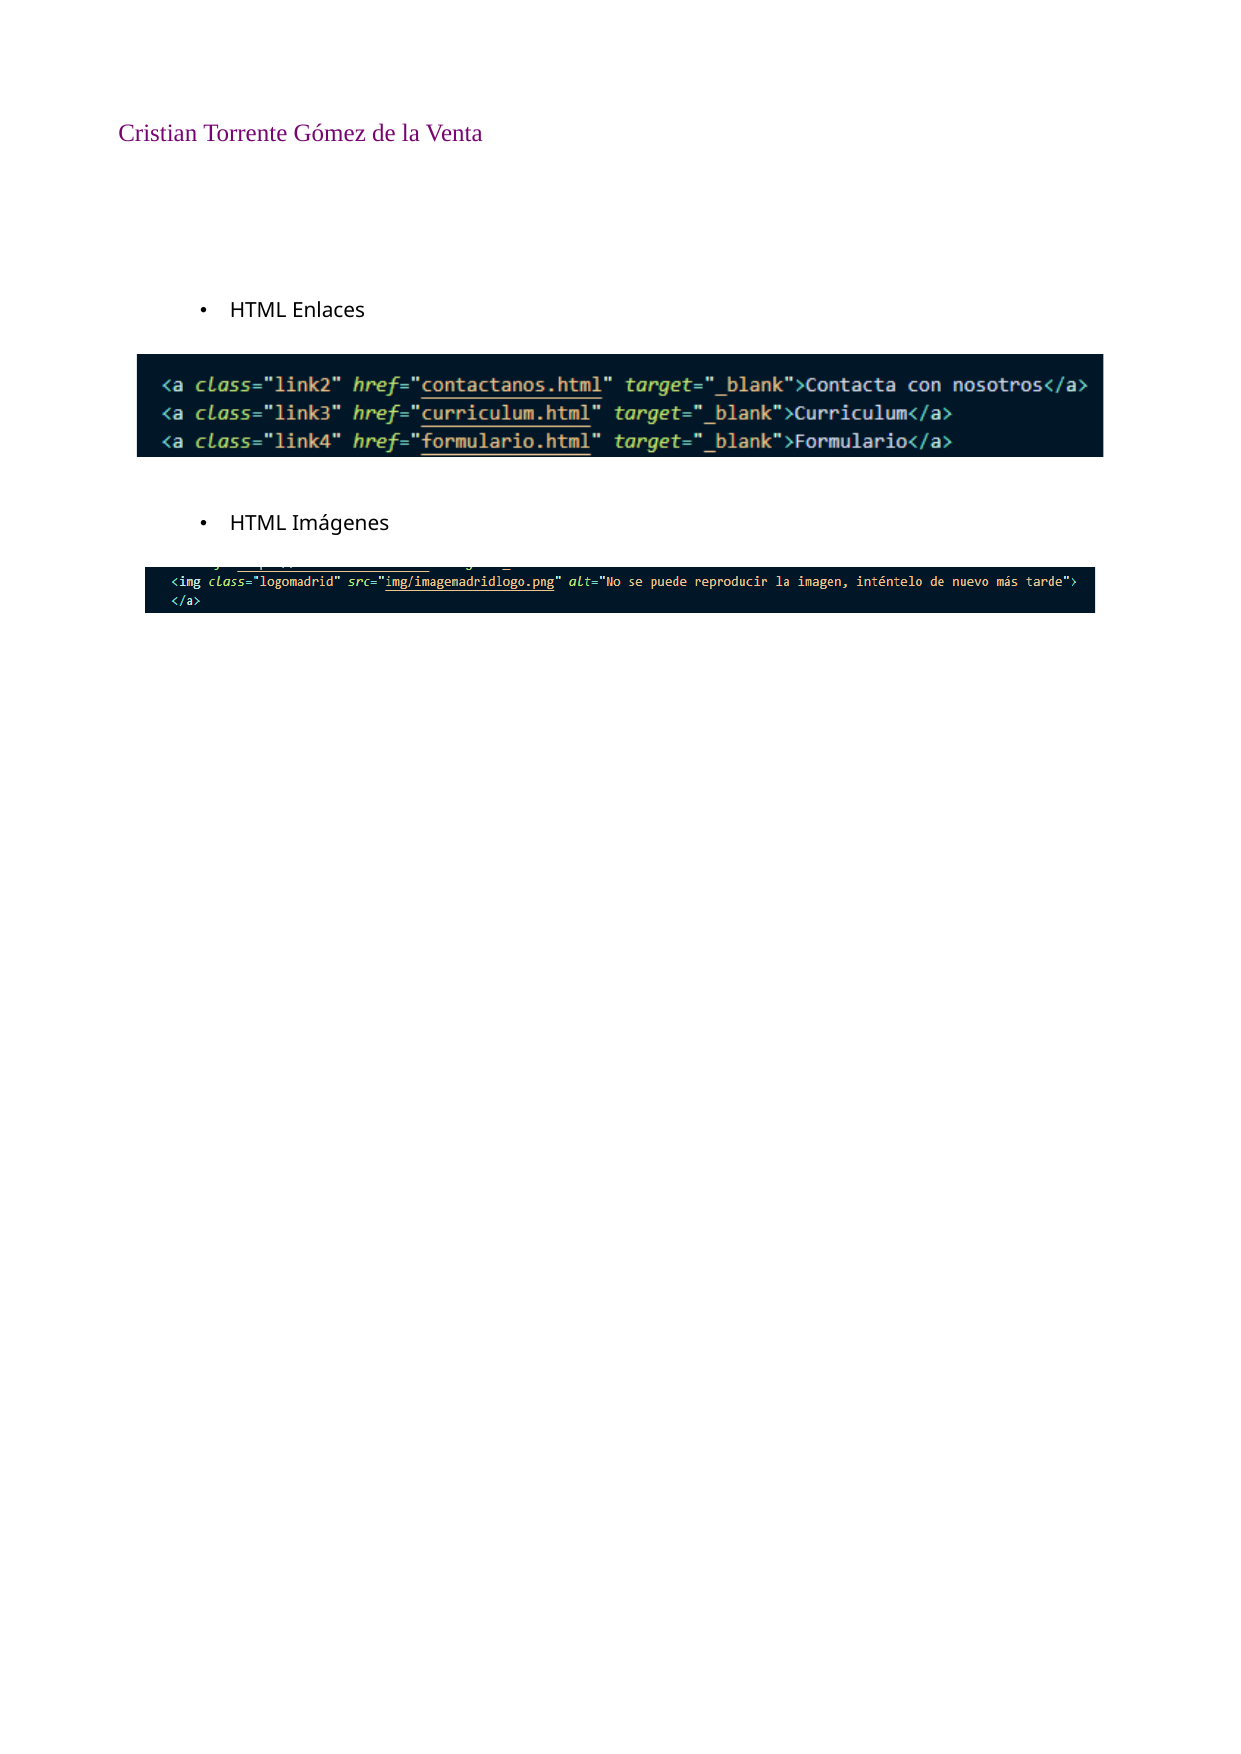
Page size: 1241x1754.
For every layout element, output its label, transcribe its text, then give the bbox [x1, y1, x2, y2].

list HTML Imágenes [200, 508, 1106, 537]
list HTML Enlaces [200, 295, 1106, 323]
picture [136, 354, 1104, 457]
picture [145, 567, 1096, 613]
